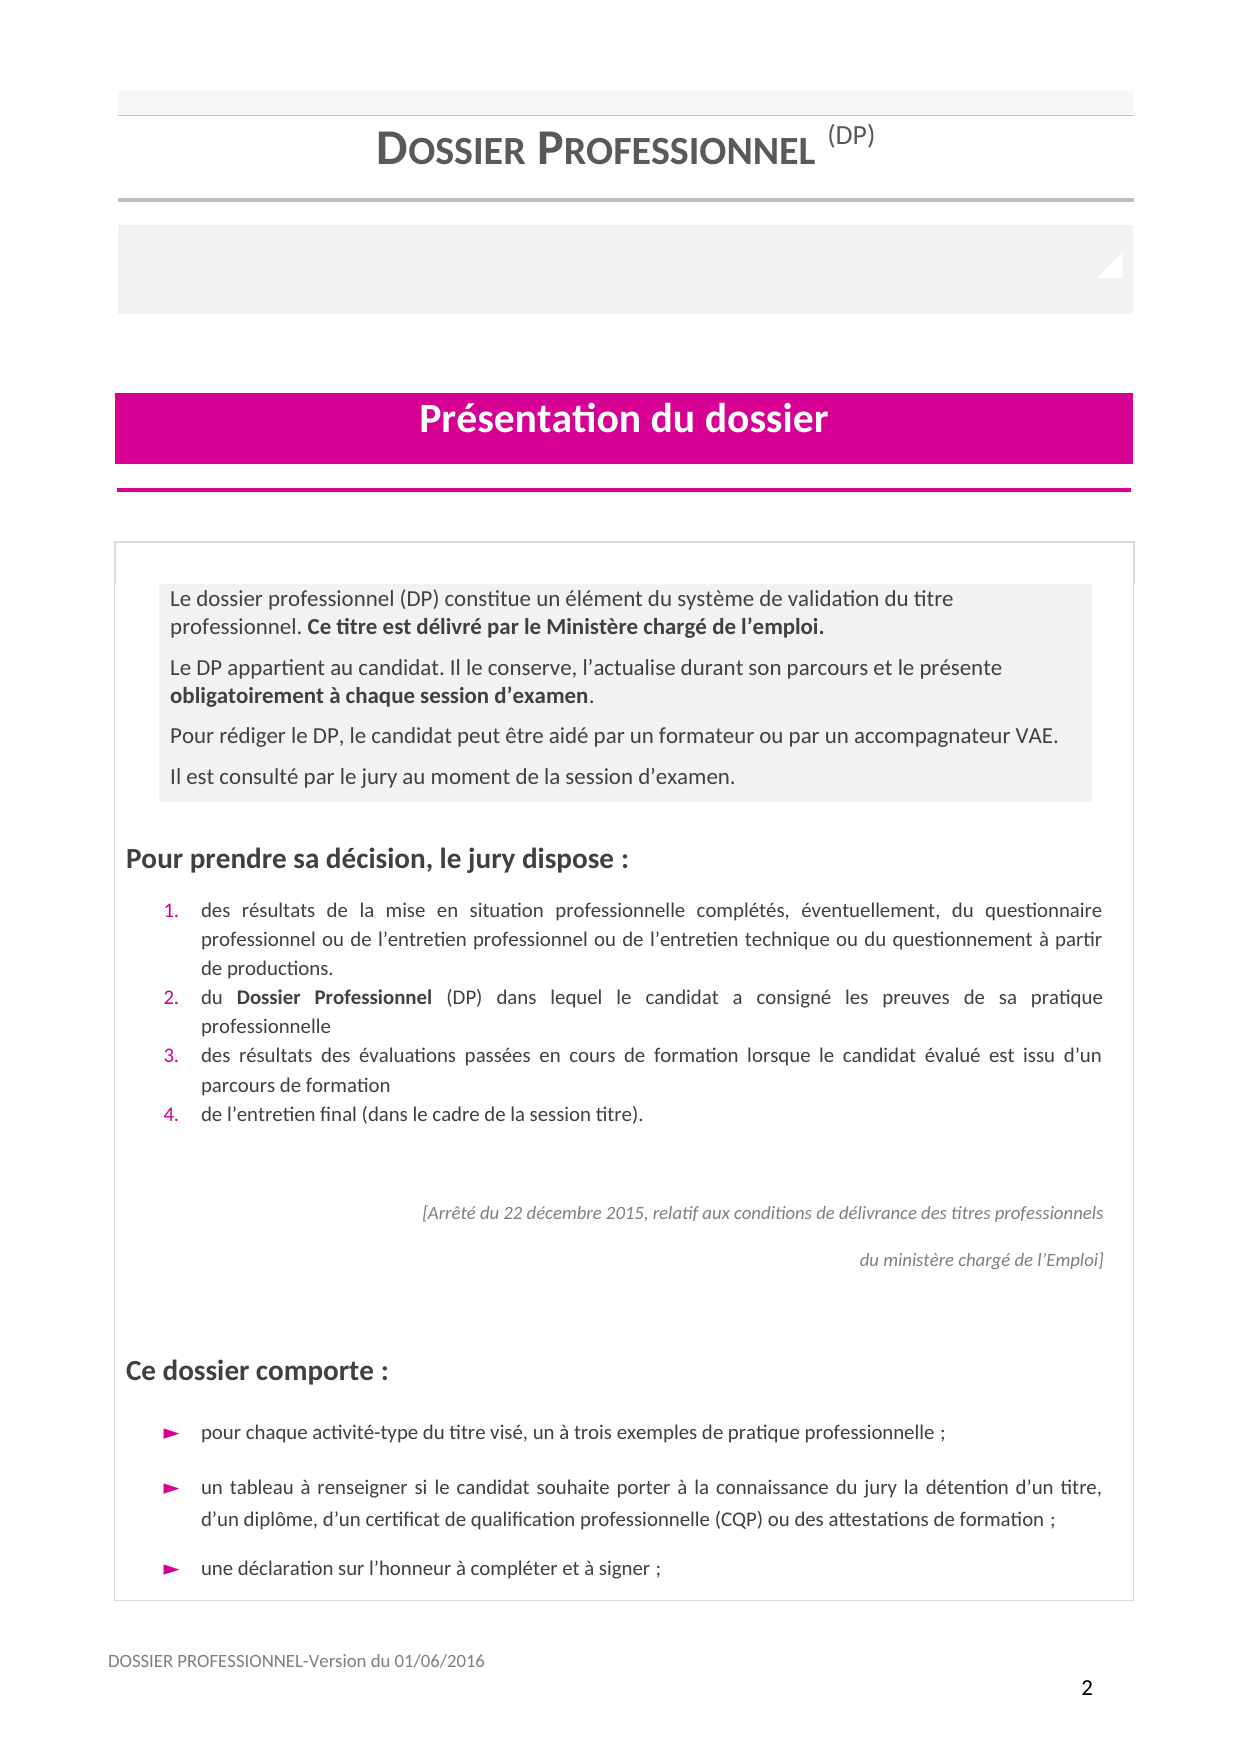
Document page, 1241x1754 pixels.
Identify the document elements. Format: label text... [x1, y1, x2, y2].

table_cell pour chaque activité-type du titre visé, un à trois exemples de pratique professionnelle ; un tableau à renseigner si le candidat souhaite porter à la connaissance du jury la détention d’un titre, d’un diplôme, d’un certificat de qualification professionnelle (CQP) ou des attestations de formation ; une déclaration sur l’honneur à compléter et à signer ; des documents illustrant la pratique professionnelle du candidat (facultatif) des annexes, si nécessaire. [115, 1409, 1133, 1599]
table_cell [115, 803, 1133, 840]
table_cell [1093, 584, 1133, 802]
table_cell [115, 488, 1133, 541]
table_cell Le dossier professionnel (DP) constitue un élément du système de validation du titre professionnel. Ce titre est délivré par le Ministère chargé de l’emploi. Le DP appartient au candidat. Il le conserve, l’actualise durant son parcours et le présente obligatoirement à chaque session d’examen. Pour rédiger le DP, le candidat peut être aidé par un formateur ou par un accompagnateur VAE. Il est consulté par le jury au moment de la session d’examen. [159, 584, 1092, 802]
table_header Présentation du dossier [115, 393, 1133, 464]
table_cell des résultats de la mise en situation professionnelle complétés, éventuellement, du questionnaire professionnel ou de l’entretien professionnel ou de l’entretien technique ou du questionnement à partir de productions. du Dossier Professionnel (DP) dans lequel le candidat a consigné les preuves de sa pratique professionnelle des résultats des évaluations passées en cours de formation lorsque le candidat évalué est issu d’un parcours de formation de l’entretien final (dans le cadre de la session titre). [Arrêté du 22 décembre 2015, relatif aux conditions de délivrance des titres professionnels du ministère chargé de l’Emploi] [115, 897, 1133, 1352]
table_cell [116, 543, 1133, 584]
table_cell [115, 464, 1133, 487]
table_cell [115, 584, 159, 802]
table_cell Ce dossier comporte : [115, 1352, 1133, 1408]
table_cell Pour prendre sa décision, le jury dispose : [115, 840, 1133, 897]
